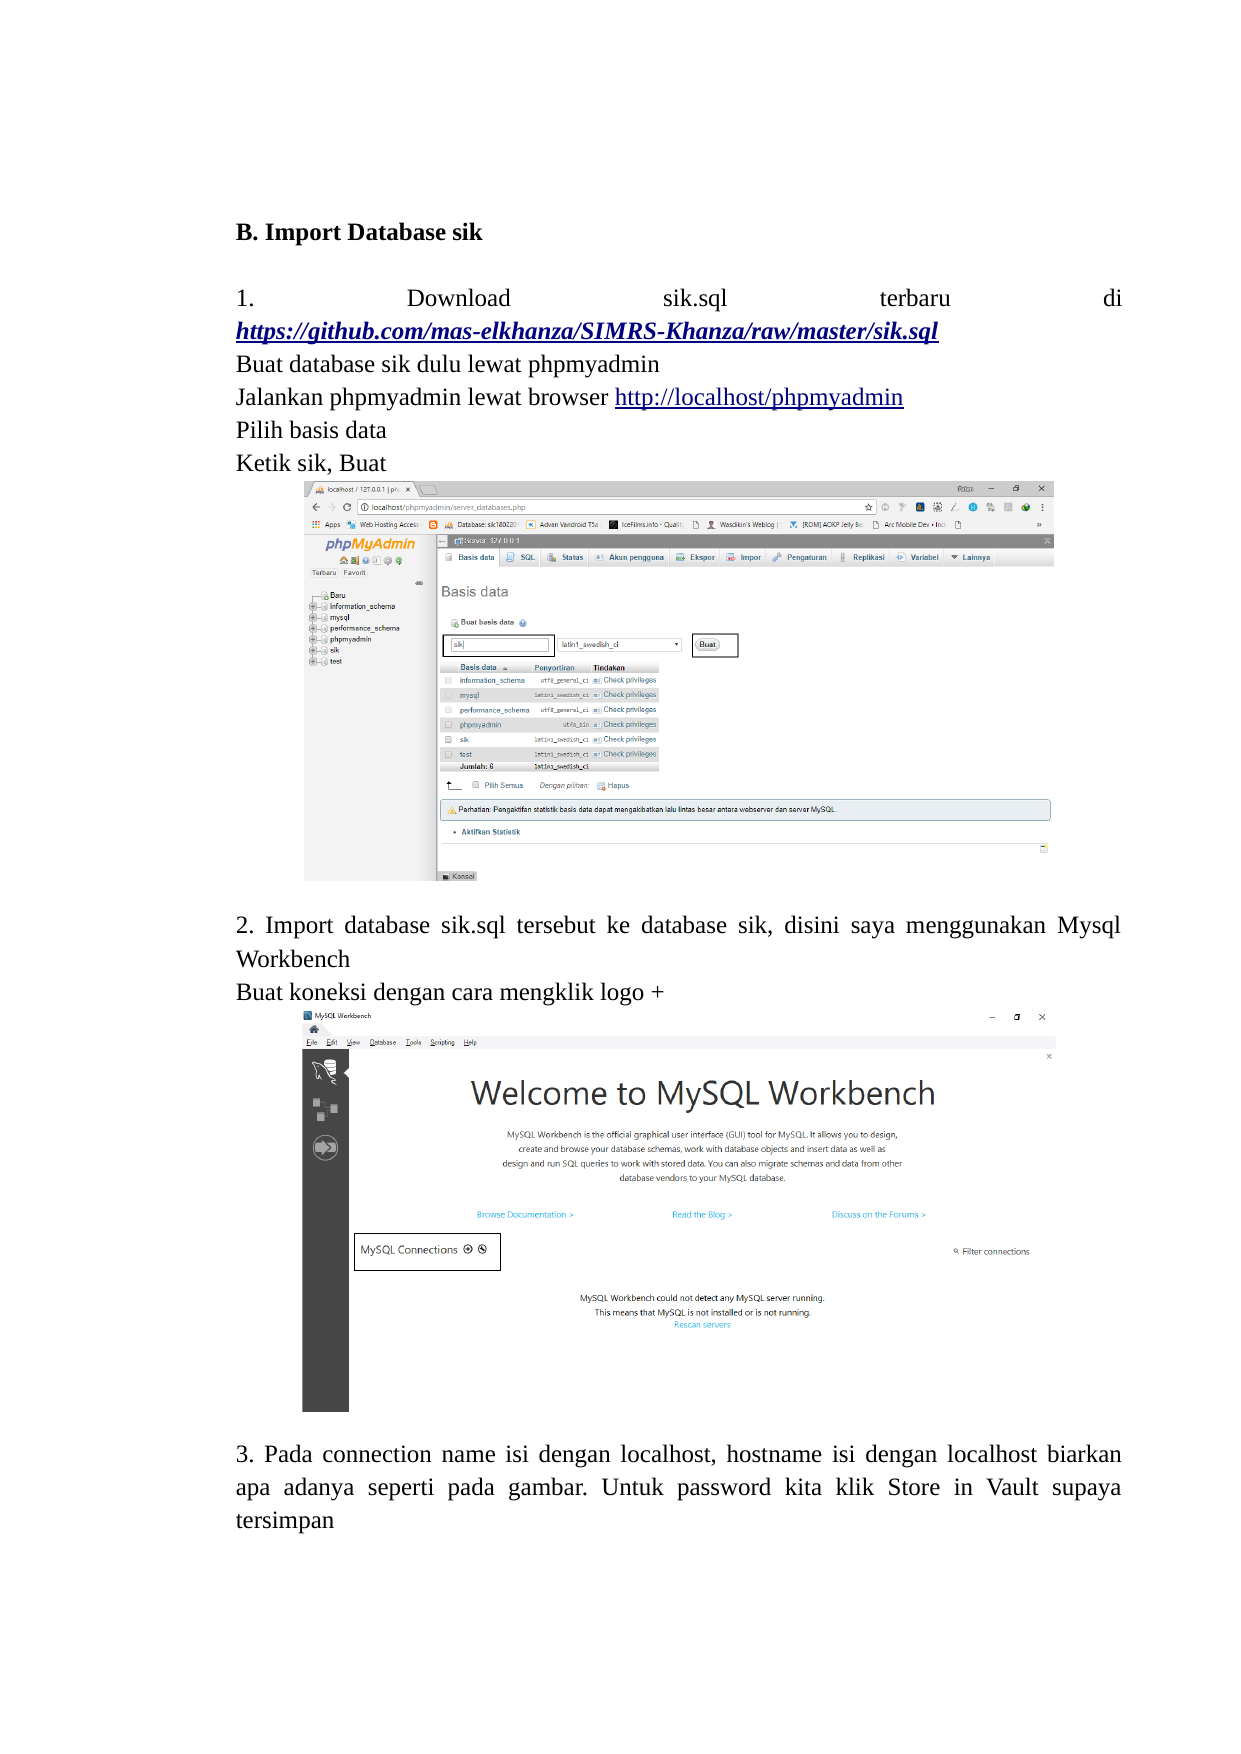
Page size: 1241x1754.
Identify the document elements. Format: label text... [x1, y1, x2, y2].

picture [304, 481, 1054, 881]
text B. Import Database sik [236, 217, 1122, 246]
text 3. Pada connection name isi dengan localhost, hostname isi dengan localhost biarkan apa adanya seperti pada gambar. Untuk password kita klik Store in Vault supaya tersimpan [236, 1439, 1122, 1534]
text Buat koneksi dengan cara mengklik logo + [236, 977, 1122, 1005]
text 1. Download sik.sql terbaru di https://github.com/mas-elkhanza/SIMRS-Khanza/raw/master/sik.sql [236, 283, 1122, 345]
text 2. Import database sik.sql tersebut ke database sik, disini saya menggunakan Mysql Workbench [236, 911, 1122, 972]
text Jalankan phpmyadmin lewat browser http://localhost/phpmyadmin [236, 382, 1122, 411]
text Buat database sik dulu lewat phpmyadmin [236, 349, 1122, 378]
picture [302, 1009, 1056, 1412]
text Ketik sik, Buat [236, 448, 1122, 477]
text Pilih basis data [236, 415, 1122, 444]
